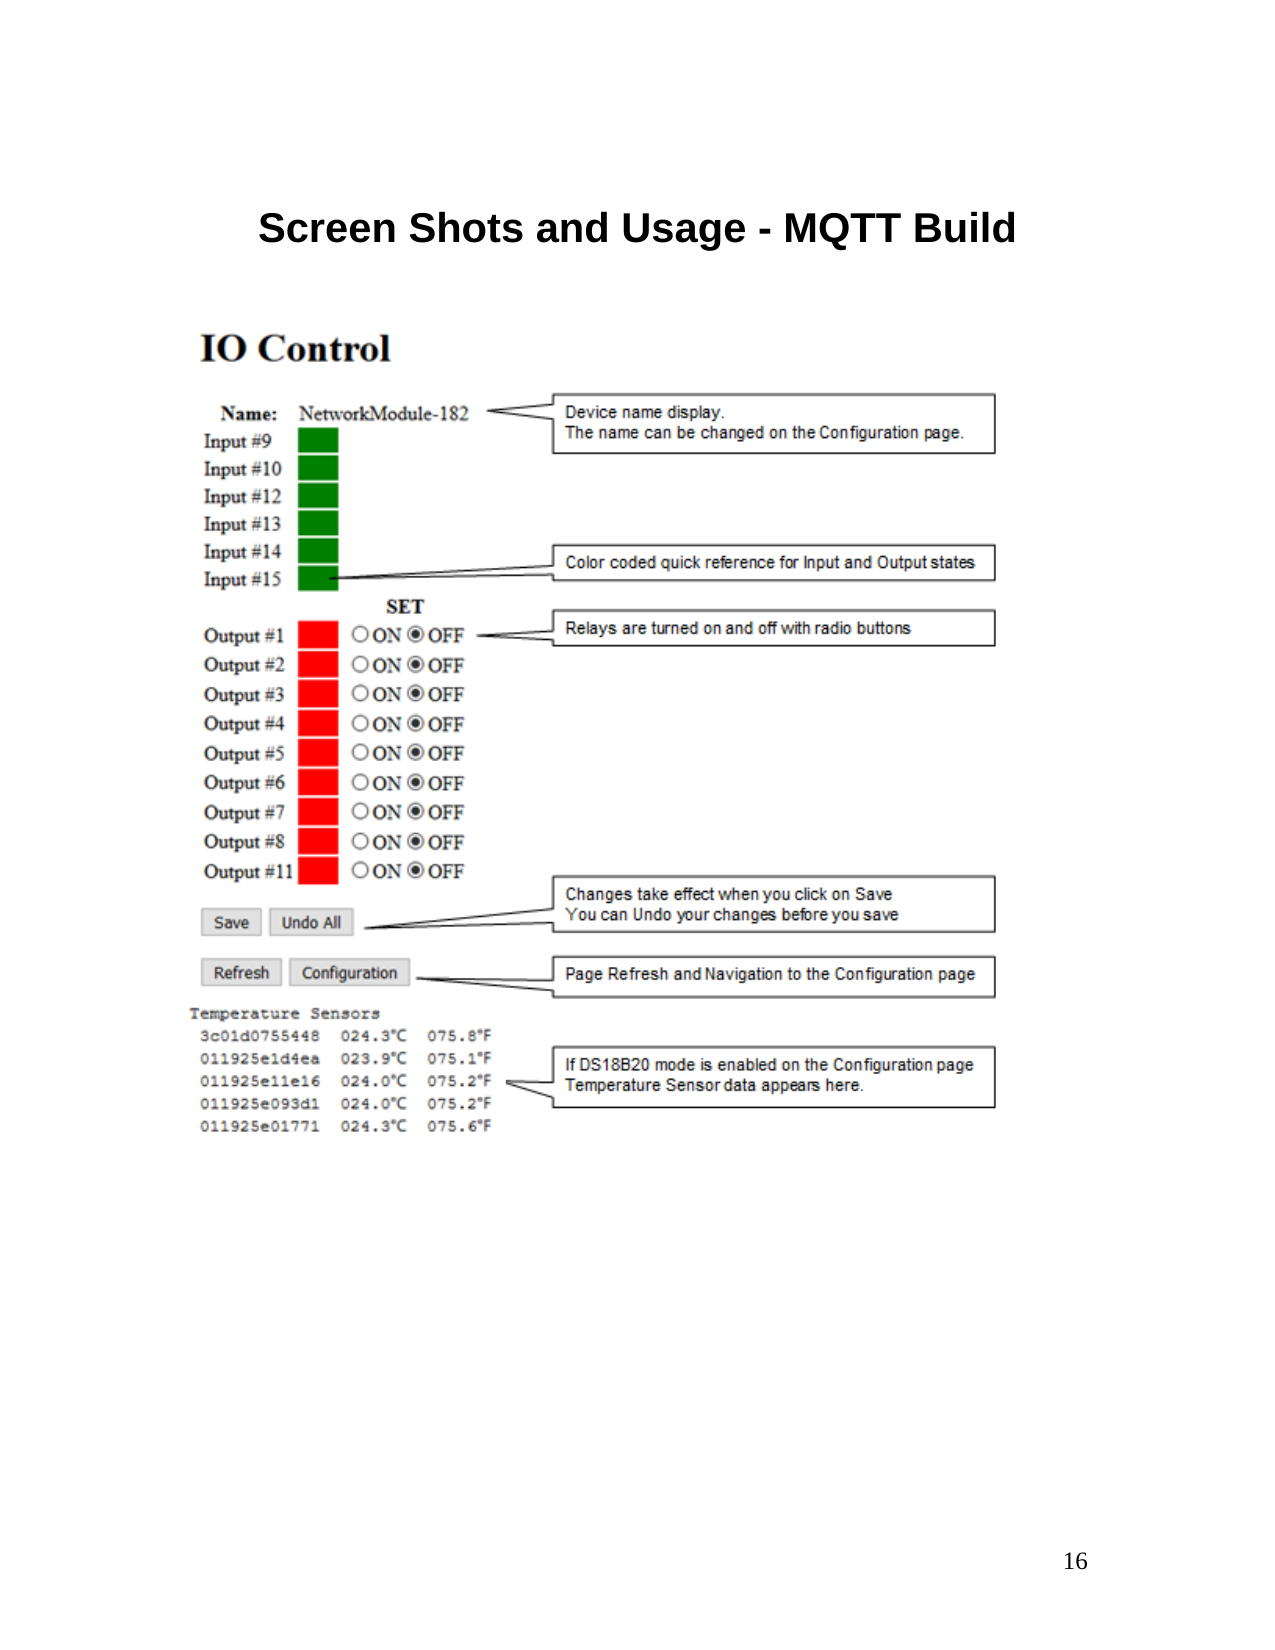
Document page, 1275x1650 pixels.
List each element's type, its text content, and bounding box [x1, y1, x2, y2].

subtitle Screen Shots and Usage - MQTT Build [187, 204, 1087, 252]
picture [187, 315, 1021, 1146]
